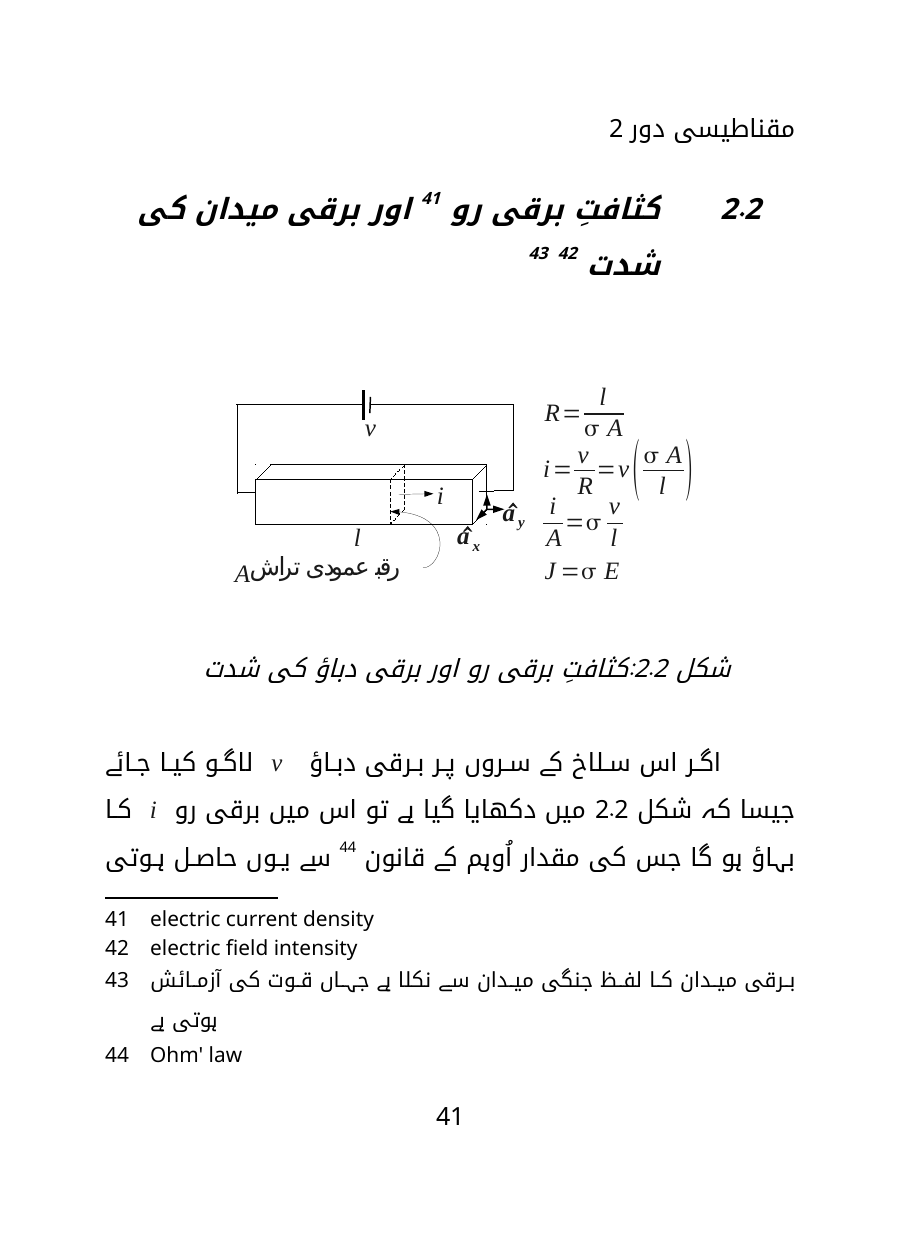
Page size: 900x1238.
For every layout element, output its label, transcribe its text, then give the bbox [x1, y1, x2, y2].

list electric field intensity [105, 933, 795, 961]
text Ohm' law [105, 1040, 795, 1068]
text اگر اس سلاخ کے سروں پر برقی دباؤ لاگو کیا جائے جیسا کہ شکل 2.2 میں دکھایا گیا ہے تو اس میں برقی روکا بہاؤ ہو گا جس کی مقدار اُوہم کے قانون سے یوں حاصل ہوتی ہے [105, 739, 795, 881]
text شکل 2.2:کثافتِ برقی رو اور برقی دباؤ کی شدت [169, 318, 731, 693]
list electric current density [105, 904, 795, 933]
list برقی میدان کا لفظ جنگی میدان سے نکلا ہے جہاں قوت کی آزمائش ہوتی ہے [105, 961, 795, 1040]
subtitle کثافتِ برقی رو اور برقی میدان کی شدت [105, 182, 720, 293]
